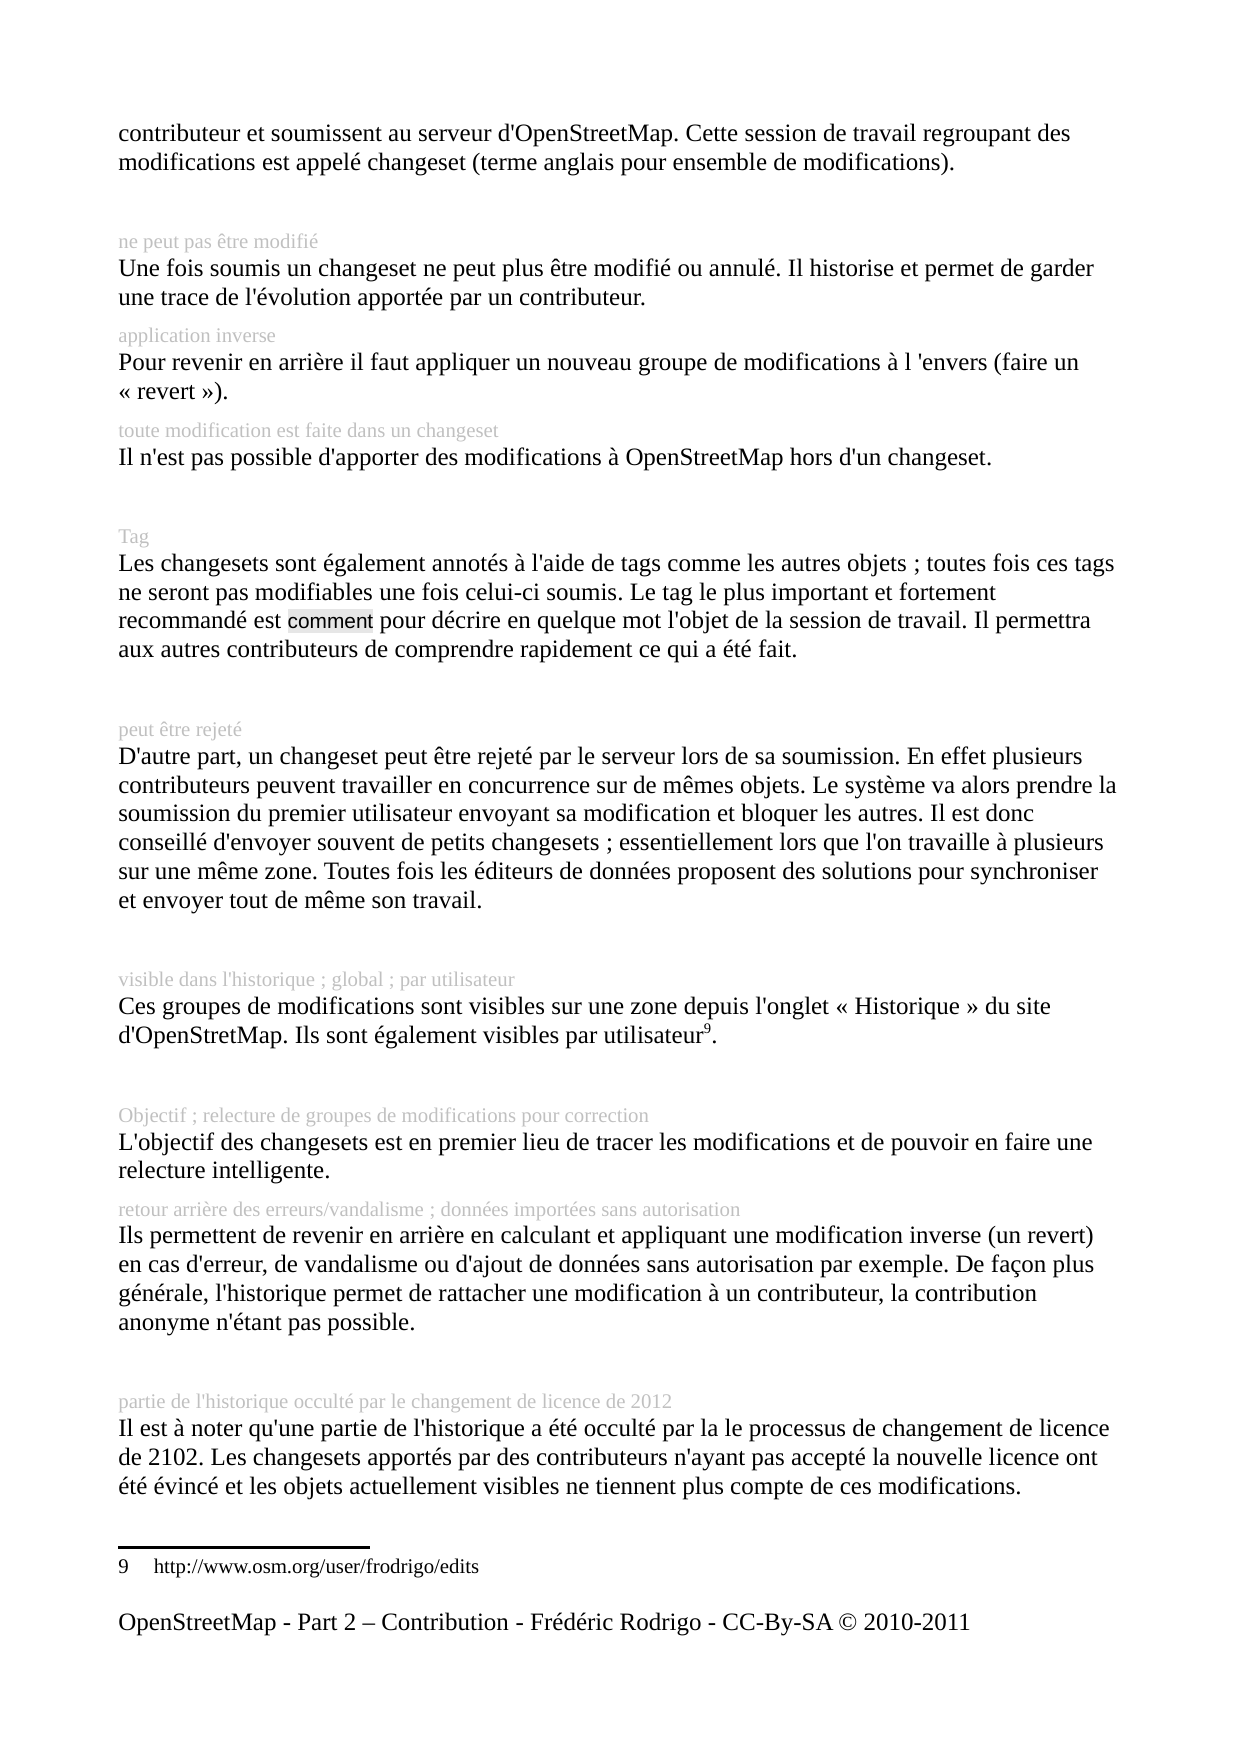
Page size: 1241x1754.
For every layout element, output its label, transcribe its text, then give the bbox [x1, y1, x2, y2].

text L'objectif des changesets est en premier lieu de tracer les modifications et de pouvoir en faire une relecture intelligente. [118, 1127, 1122, 1184]
text contributeur et soumissent au serveur d'OpenStreetMap. Cette session de travail regroupant des modifications est appelé changeset (terme anglais pour ensemble de modifications). [118, 118, 1122, 176]
text ne peut pas être modifié [118, 229, 1122, 253]
text Les changesets sont également annotés à l'aide de tags comme les autres objets ; toutes fois ces tags ne seront pas modifiables une fois celui-ci soumis. Le tag le plus important et fortement recommandé est comment pour décrire en quelque mot l'objet de la session de travail. Il permettra aux autres contributeurs de comprendre rapidement ce qui a été fait. [118, 548, 1122, 663]
text D'autre part, un changeset peut être rejeté par le serveur lors de sa soumission. En effet plusieurs contributeurs peuvent travailler en concurrence sur de mêmes objets. Le système va alors prendre la soumission du premier utilisateur envoyant sa modification et bloquer les autres. Il est donc conseillé d'envoyer souvent de petits changesets ; essentiellement lors que l'on travaille à plusieurs sur une même zone. Toutes fois les éditeurs de données proposent des solutions pour synchroniser et envoyer tout de même son travail. [118, 741, 1122, 913]
text Il est à noter qu'une partie de l'historique a été occulté par la le processus de changement de licence de 2102. Les changesets apportés par des contributeurs n'ayant pas accepté la nouvelle licence ont été évincé et les objets actuellement visibles ne tiennent plus compte de ces modifications. [118, 1413, 1122, 1500]
text Ces groupes de modifications sont visibles sur une zone depuis l'onglet « Historique » du site d'OpenStretMap. Ils sont également visibles par utilisateur. [118, 991, 1122, 1049]
text Tag [118, 524, 1122, 548]
text Pour revenir en arrière il faut appliquer un nouveau groupe de modifications à l 'envers (faire un « revert »). [118, 347, 1122, 405]
text visible dans l'historique ; global ; par utilisateur [118, 967, 1122, 991]
text application inverse [118, 323, 1122, 347]
text http://www.osm.org/user/frodrigo/edits [118, 1553, 1122, 1578]
text Ils permettent de revenir en arrière en calculant et appliquant une modification inverse (un revert) en cas d'erreur, de vandalisme ou d'ajout de données sans autorisation par exemple. De façon plus générale, l'historique permet de rattacher une modification à un contributeur, la contribution anonyme n'étant pas possible. [118, 1221, 1122, 1336]
text retour arrière des erreurs/vandalisme ; données importées sans autorisation [118, 1197, 1122, 1221]
text partie de l'historique occulté par le changement de licence de 2012 [118, 1389, 1122, 1413]
text peut être rejeté [118, 717, 1122, 741]
text Objectif ; relecture de groupes de modifications pour correction [118, 1102, 1122, 1127]
text Il n'est pas possible d'apporter des modifications à OpenStreetMap hors d'un changeset. [118, 442, 1122, 470]
text Une fois soumis un changeset ne peut plus être modifié ou annulé. Il historise et permet de garder une trace de l'évolution apportée par un contributeur. [118, 253, 1122, 311]
text toute modification est faite dans un changeset [118, 417, 1122, 442]
